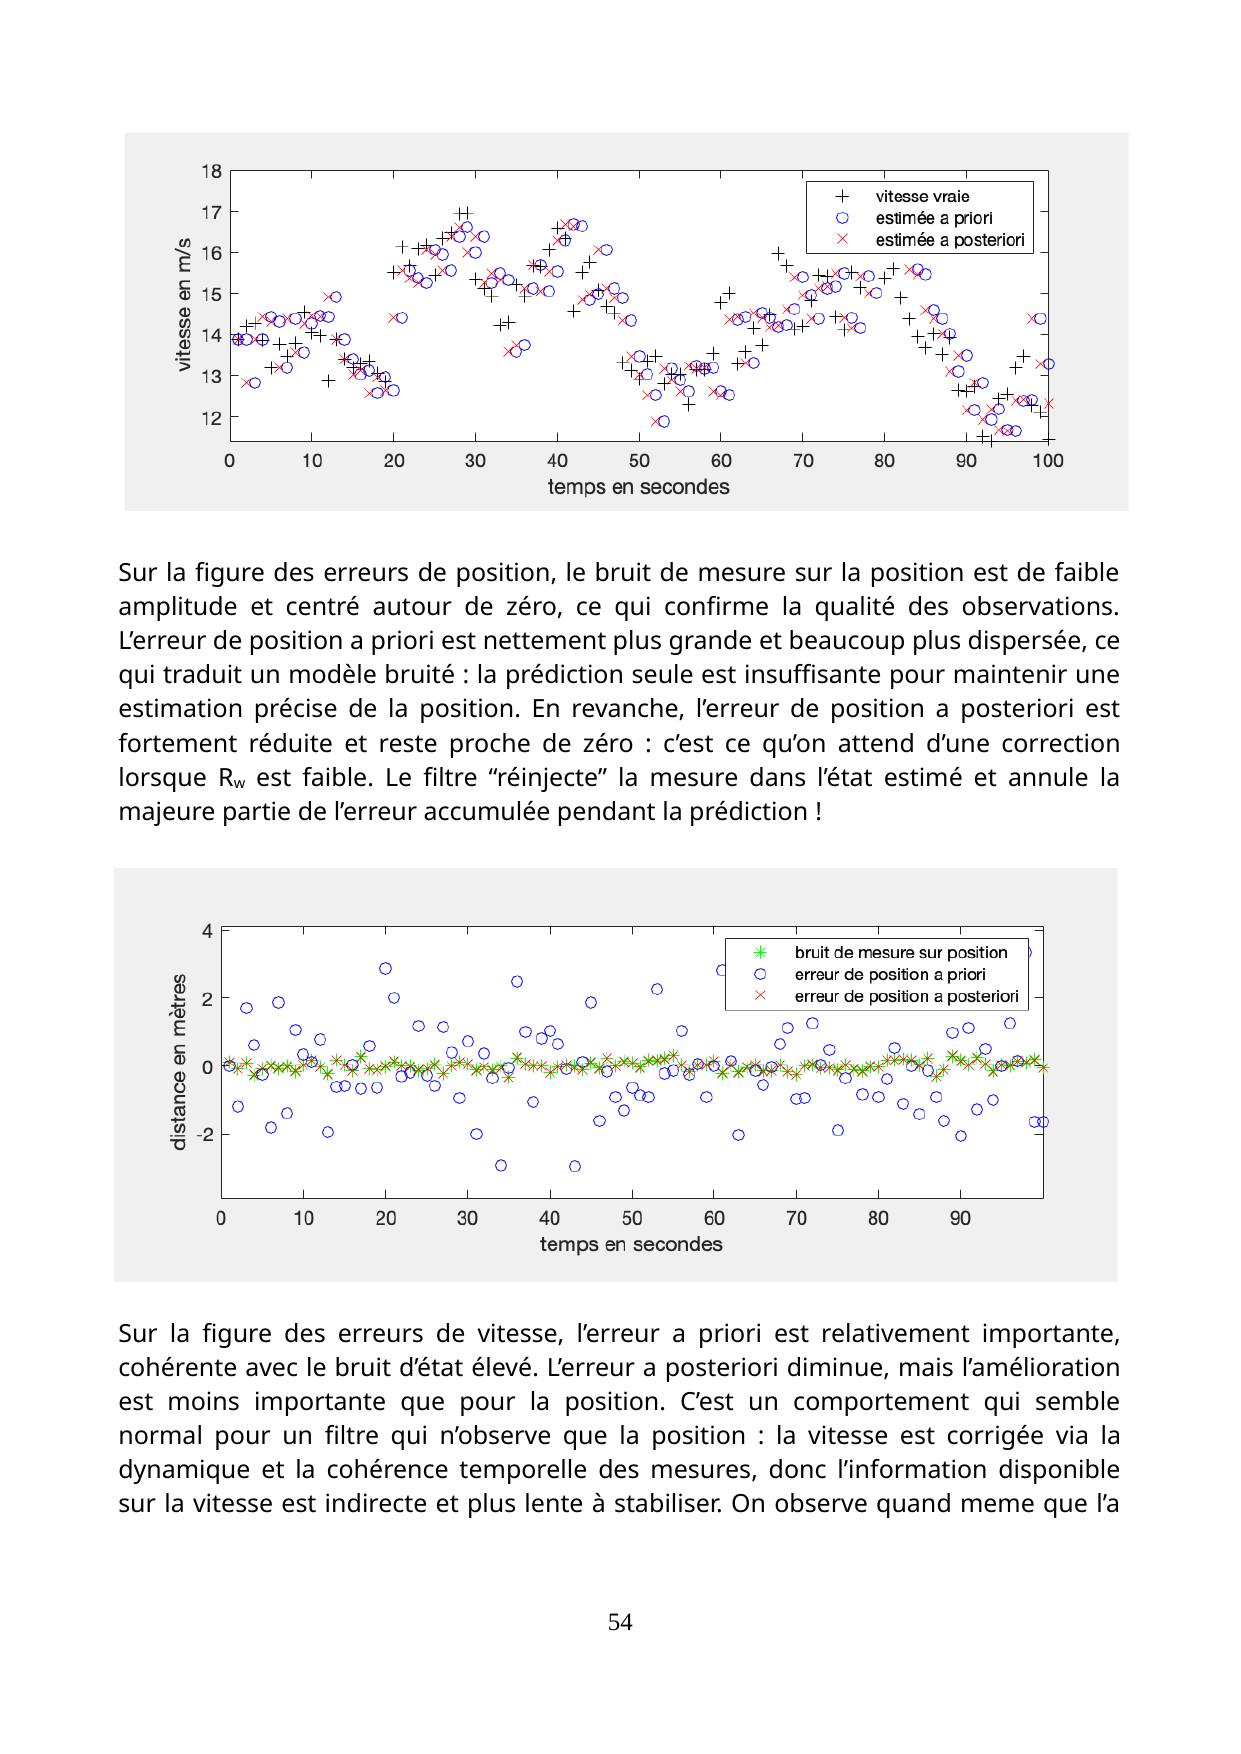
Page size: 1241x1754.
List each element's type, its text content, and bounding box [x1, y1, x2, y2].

text Sur la figure des erreurs de vitesse, l’erreur a priori est relativement importante, cohérente avec le bruit d’état élevé. L’erreur a posteriori diminue, mais l’amélioration est moins importante que pour la position. C’est un comportement qui semble normal pour un filtre qui n’observe que la position : la vitesse est corrigée via la dynamique et la cohérence temporelle des mesures, donc l’information disponible sur la vitesse est indirecte et plus lente à stabiliser. On observe quand meme que l’a [118, 1315, 1122, 1519]
picture [113, 868, 1118, 1282]
text Sur la figure des erreurs de position, le bruit de mesure sur la position est de faible amplitude et centré autour de zéro, ce qui confirme la qualité des observations. L’erreur de position a priori est nettement plus grande et beaucoup plus dispersée, ce qui traduit un modèle bruité : la prédiction seule est insuffisante pour maintenir une estimation précise de la position. En revanche, l’erreur de position a posteriori est fortement réduite et reste proche de zéro : c’est ce qu’on attend d’une correction lorsque Rw est faible. Le filtre “réinjecte” la mesure dans l’état estimé et annule la majeure partie de l’erreur accumulée pendant la prédiction ! [118, 555, 1122, 827]
picture [124, 133, 1129, 511]
